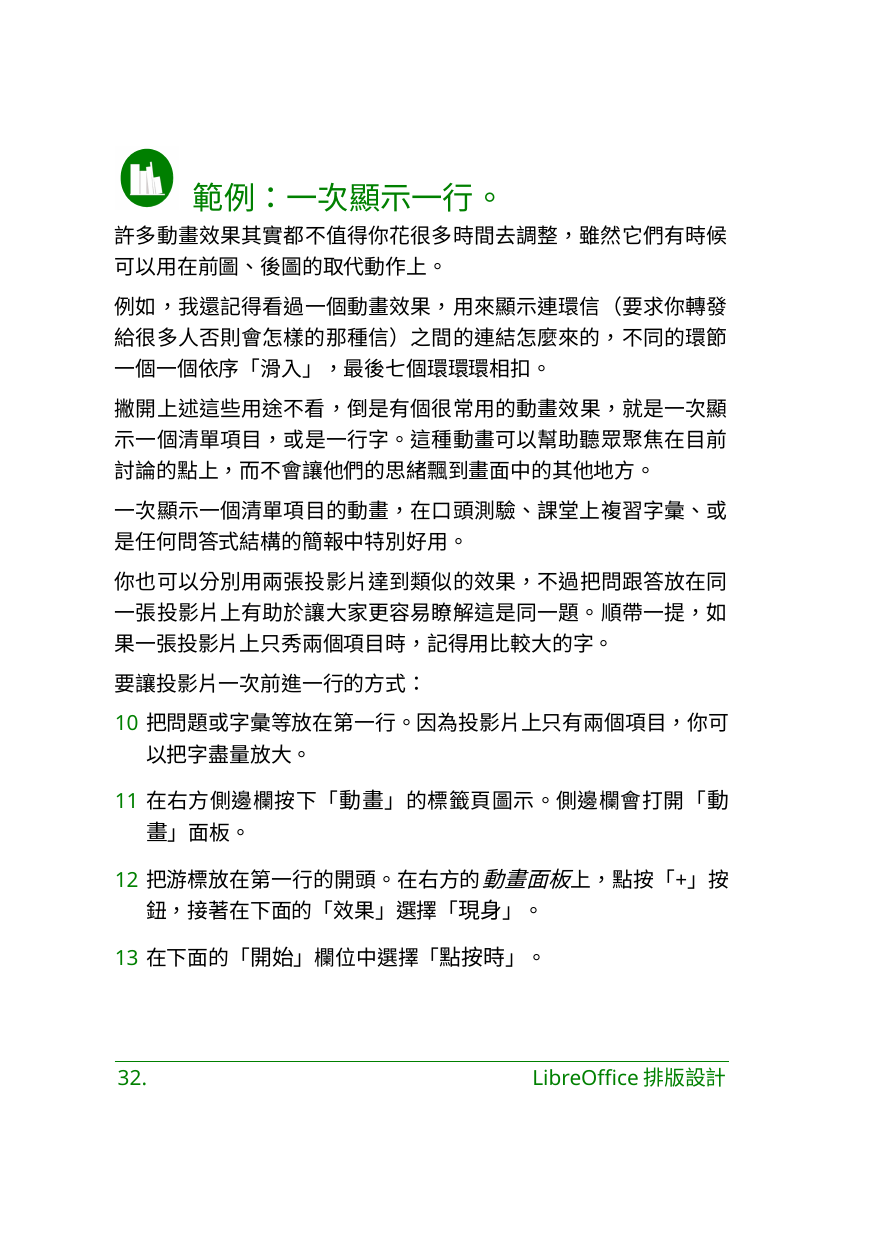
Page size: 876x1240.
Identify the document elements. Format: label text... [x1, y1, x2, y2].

subtitle 範例：一次顯示一行。 [114, 146, 729, 218]
text 要讓投影片一次前進一行的方式： [114, 666, 729, 697]
text 許多動畫效果其實都不值得你花很多時間去調整，雖然它們有時候可以用在前圖、後圖的取代動作上。 [114, 218, 729, 281]
text 例如，我還記得看過一個動畫效果，用來顯示連環信（要求你轉發給很多人否則會怎樣的那種信）之間的連結怎麼來的，不同的環節一個一個依序「滑入」，最後七個環環環相扣。 [114, 289, 729, 383]
list 在右方側邊欄按下「動畫」的標籤頁圖示。側邊欄會打開「動畫」面板。 [114, 784, 729, 846]
list 把問題或字彙等放在第一行。因為投影片上只有兩個項目，你可以把字盡量放大。 [114, 706, 729, 768]
text 一次顯示一個清單項目的動畫，在口頭測驗、課堂上複習字彙、或是任何問答式結構的簡報中特別好用。 [114, 493, 729, 556]
text 撇開上述這些用途不看，倒是有個很常用的動畫效果，就是一次顯示一個清單項目，或是一行字。這種動畫可以幫助聽眾聚焦在目前討論的點上，而不會讓他們的思緒飄到畫面中的其他地方。 [114, 391, 729, 485]
list 把游標放在第一行的開頭。在右方的動畫面板上，點按「+」按鈕，接著在下面的「效果」選擇「現身」。 [114, 862, 729, 924]
picture [115, 146, 179, 210]
list 在下面的「開始」欄位中選擇「點按時」。 [114, 940, 729, 971]
text 你也可以分別用兩張投影片達到類似的效果，不過把問跟答放在同一張投影片上有助於讓大家更容易瞭解這是同一題。順帶一提，如果一張投影片上只秀兩個項目時，記得用比較大的字。 [114, 564, 729, 658]
